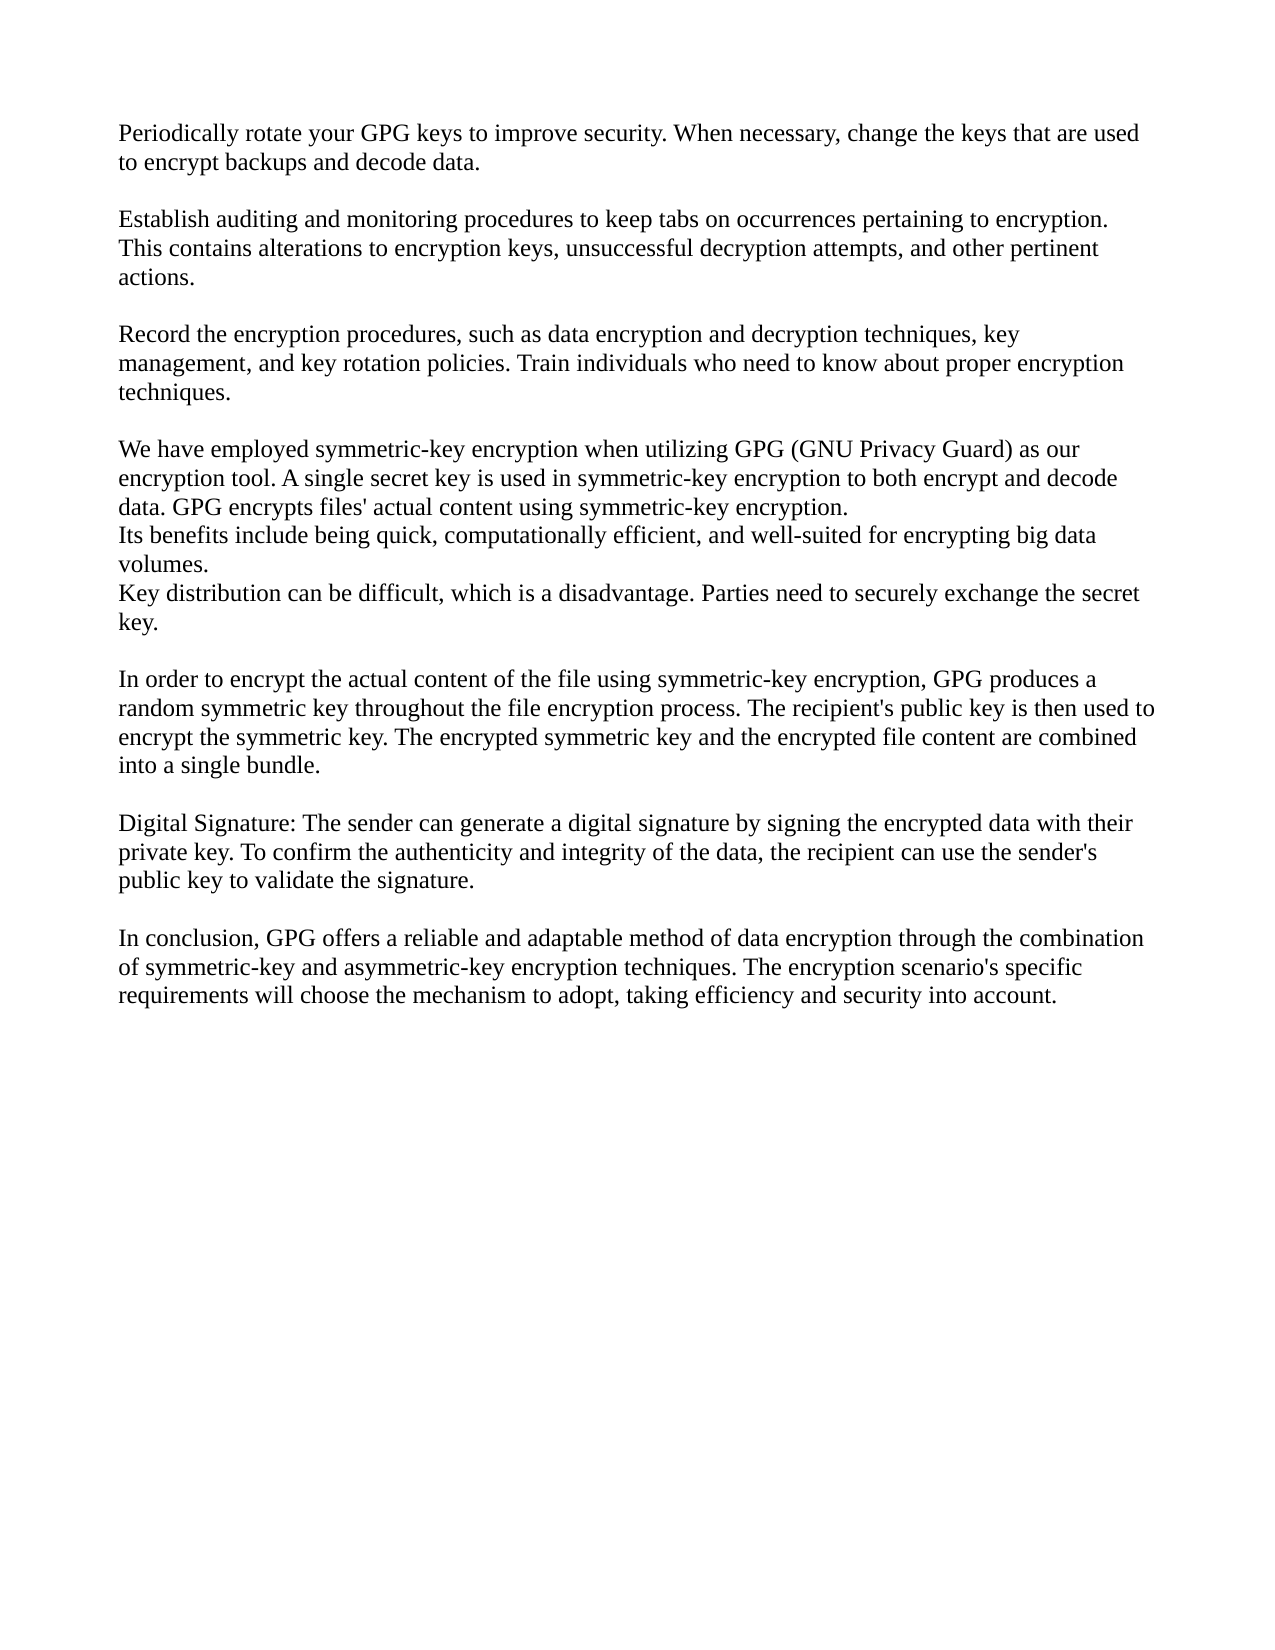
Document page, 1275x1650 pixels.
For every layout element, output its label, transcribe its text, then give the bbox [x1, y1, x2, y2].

text In order to encrypt the actual content of the file using symmetric-key encryption, GPG produces a random symmetric key throughout the file encryption process. The recipient's public key is then used to encrypt the symmetric key. The encrypted symmetric key and the encrypted file content are combined into a single bundle. [118, 664, 1157, 779]
text Its benefits include being quick, computationally efficient, and well-suited for encrypting big data volumes. [118, 521, 1157, 578]
text Establish auditing and monitoring procedures to keep tabs on occurrences pertaining to encryption. This contains alterations to encryption keys, unsuccessful decryption attempts, and other pertinent actions. [118, 204, 1157, 291]
text In conclusion, GPG offers a reliable and adaptable method of data encryption through the combination of symmetric-key and asymmetric-key encryption techniques. The encryption scenario's specific requirements will choose the mechanism to adopt, taking efficiency and security into account. [118, 923, 1157, 1009]
text Record the encryption procedures, such as data encryption and decryption techniques, key management, and key rotation policies. Train individuals who need to know about proper encryption techniques. [118, 319, 1157, 406]
text Digital Signature: The sender can generate a digital signature by signing the encrypted data with their private key. To confirm the authenticity and integrity of the data, the recipient can use the sender's public key to validate the signature. [118, 808, 1157, 894]
text Periodically rotate your GPG keys to improve security. When necessary, change the keys that are used to encrypt backups and decode data. [118, 118, 1157, 176]
text Key distribution can be difficult, which is a disadvantage. Parties need to securely exchange the secret key. [118, 578, 1157, 636]
text We have employed symmetric-key encryption when utilizing GPG (GNU Privacy Guard) as our encryption tool. A single secret key is used in symmetric-key encryption to both encrypt and decode data. GPG encrypts files' actual content using symmetric-key encryption. [118, 434, 1157, 521]
